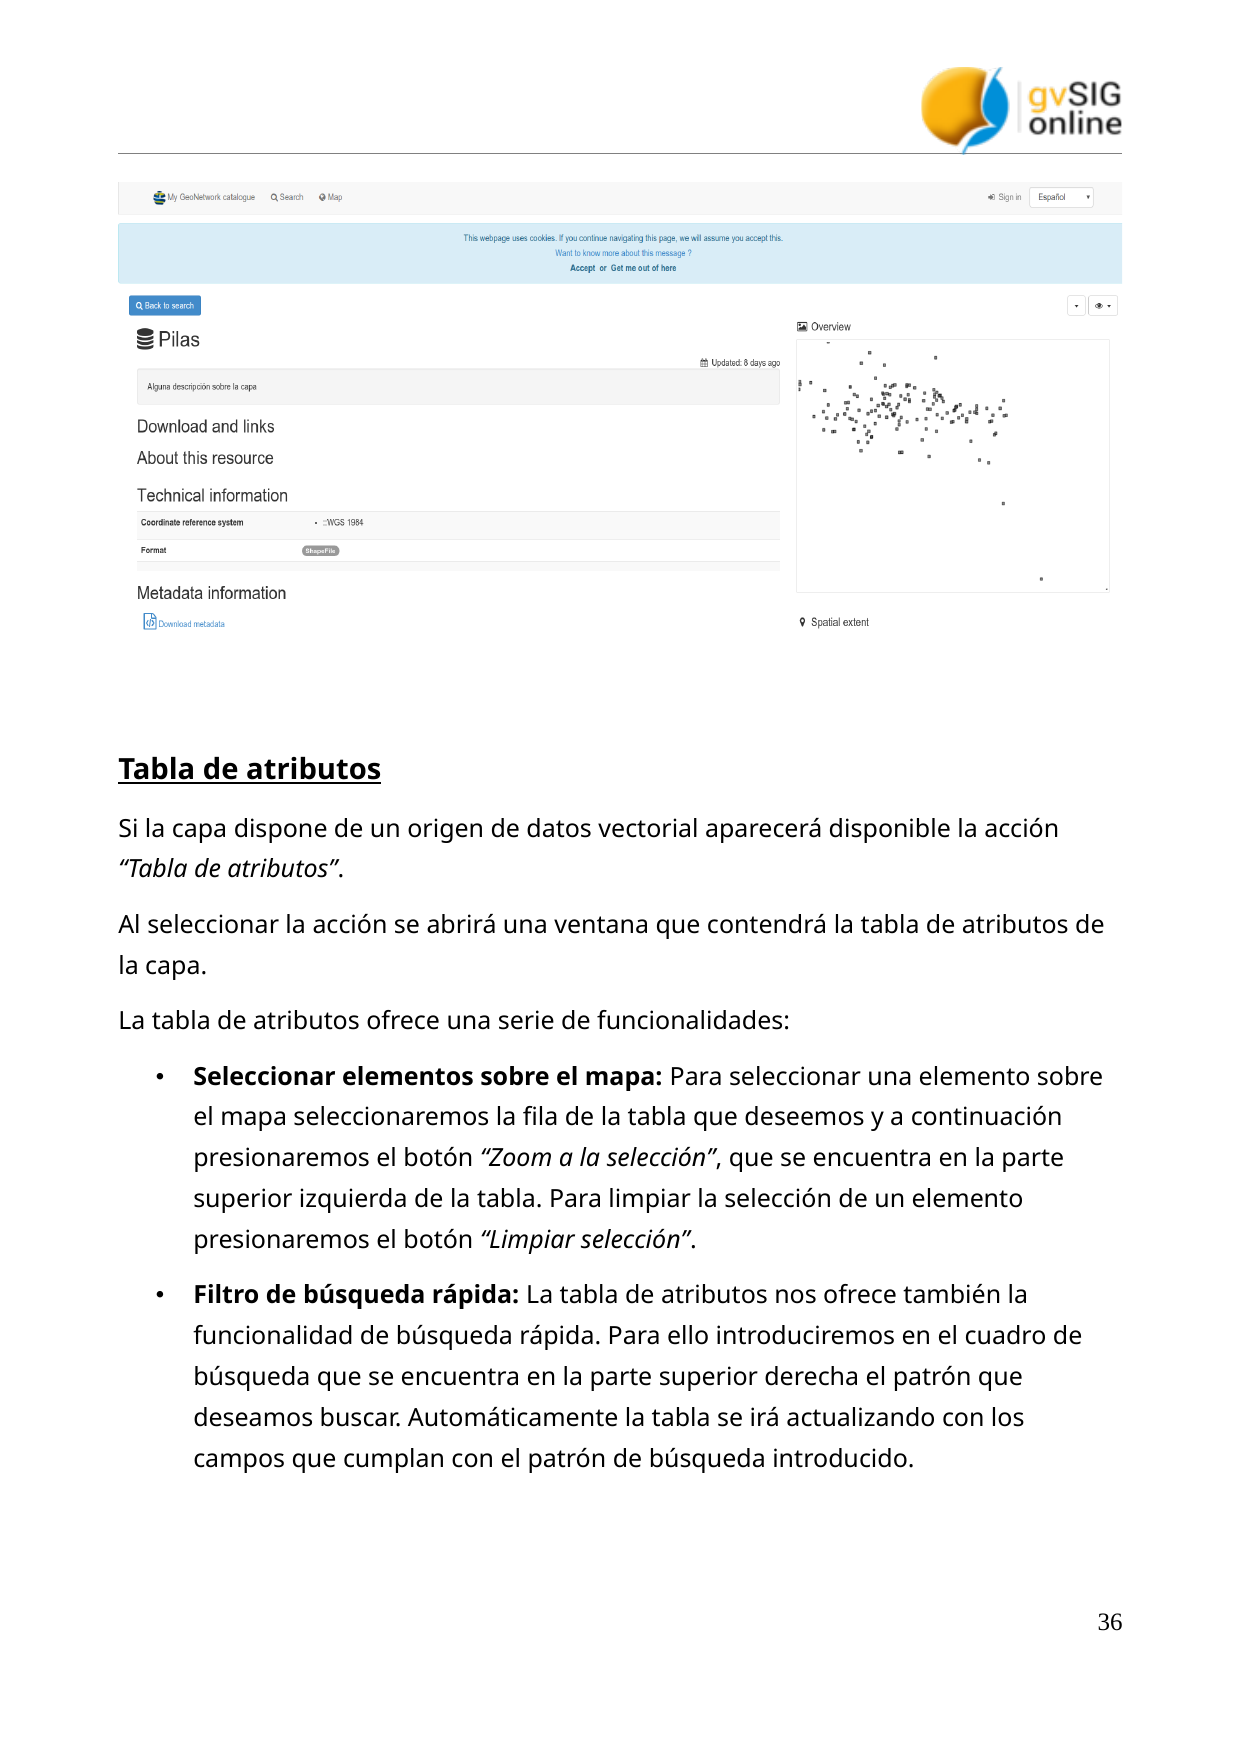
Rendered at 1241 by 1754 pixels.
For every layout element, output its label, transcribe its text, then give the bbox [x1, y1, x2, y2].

text Si la capa dispone de un origen de datos vectorial aparecerá disponible la acción “Tabla de atributos”. [118, 810, 1122, 885]
picture [921, 67, 1122, 155]
picture [118, 182, 1123, 631]
text Tabla de atributos [118, 748, 1122, 788]
text Al seleccionar la acción se abrirá una ventana que contendrá la tabla de atributos de la capa. [118, 907, 1122, 981]
list Seleccionar elementos sobre el mapa: Para seleccionar una elemento sobre el mapa seleccionaremos la fila de la tabla que deseemos y a continuación presionaremos el botón “Zoom a la selección”, que se encuentra en la parte superior izquierda de la tabla. Para limpiar la selección de un elemento presionaremos el botón “Limpiar selección”. [156, 1058, 1122, 1256]
list Filtro de búsqueda rápida: La tabla de atributos nos ofrece también la funcionalidad de búsqueda rápida. Para ello introduciremos en el cuadro de búsqueda que se encuentra en la parte superior derecha el patrón que deseamos buscar. Automáticamente la tabla se irá actualizando con los campos que cumplan con el patrón de búsqueda introducido. [156, 1277, 1122, 1474]
text La tabla de atributos ofrece una serie de funcionalidades: [118, 1003, 1122, 1037]
